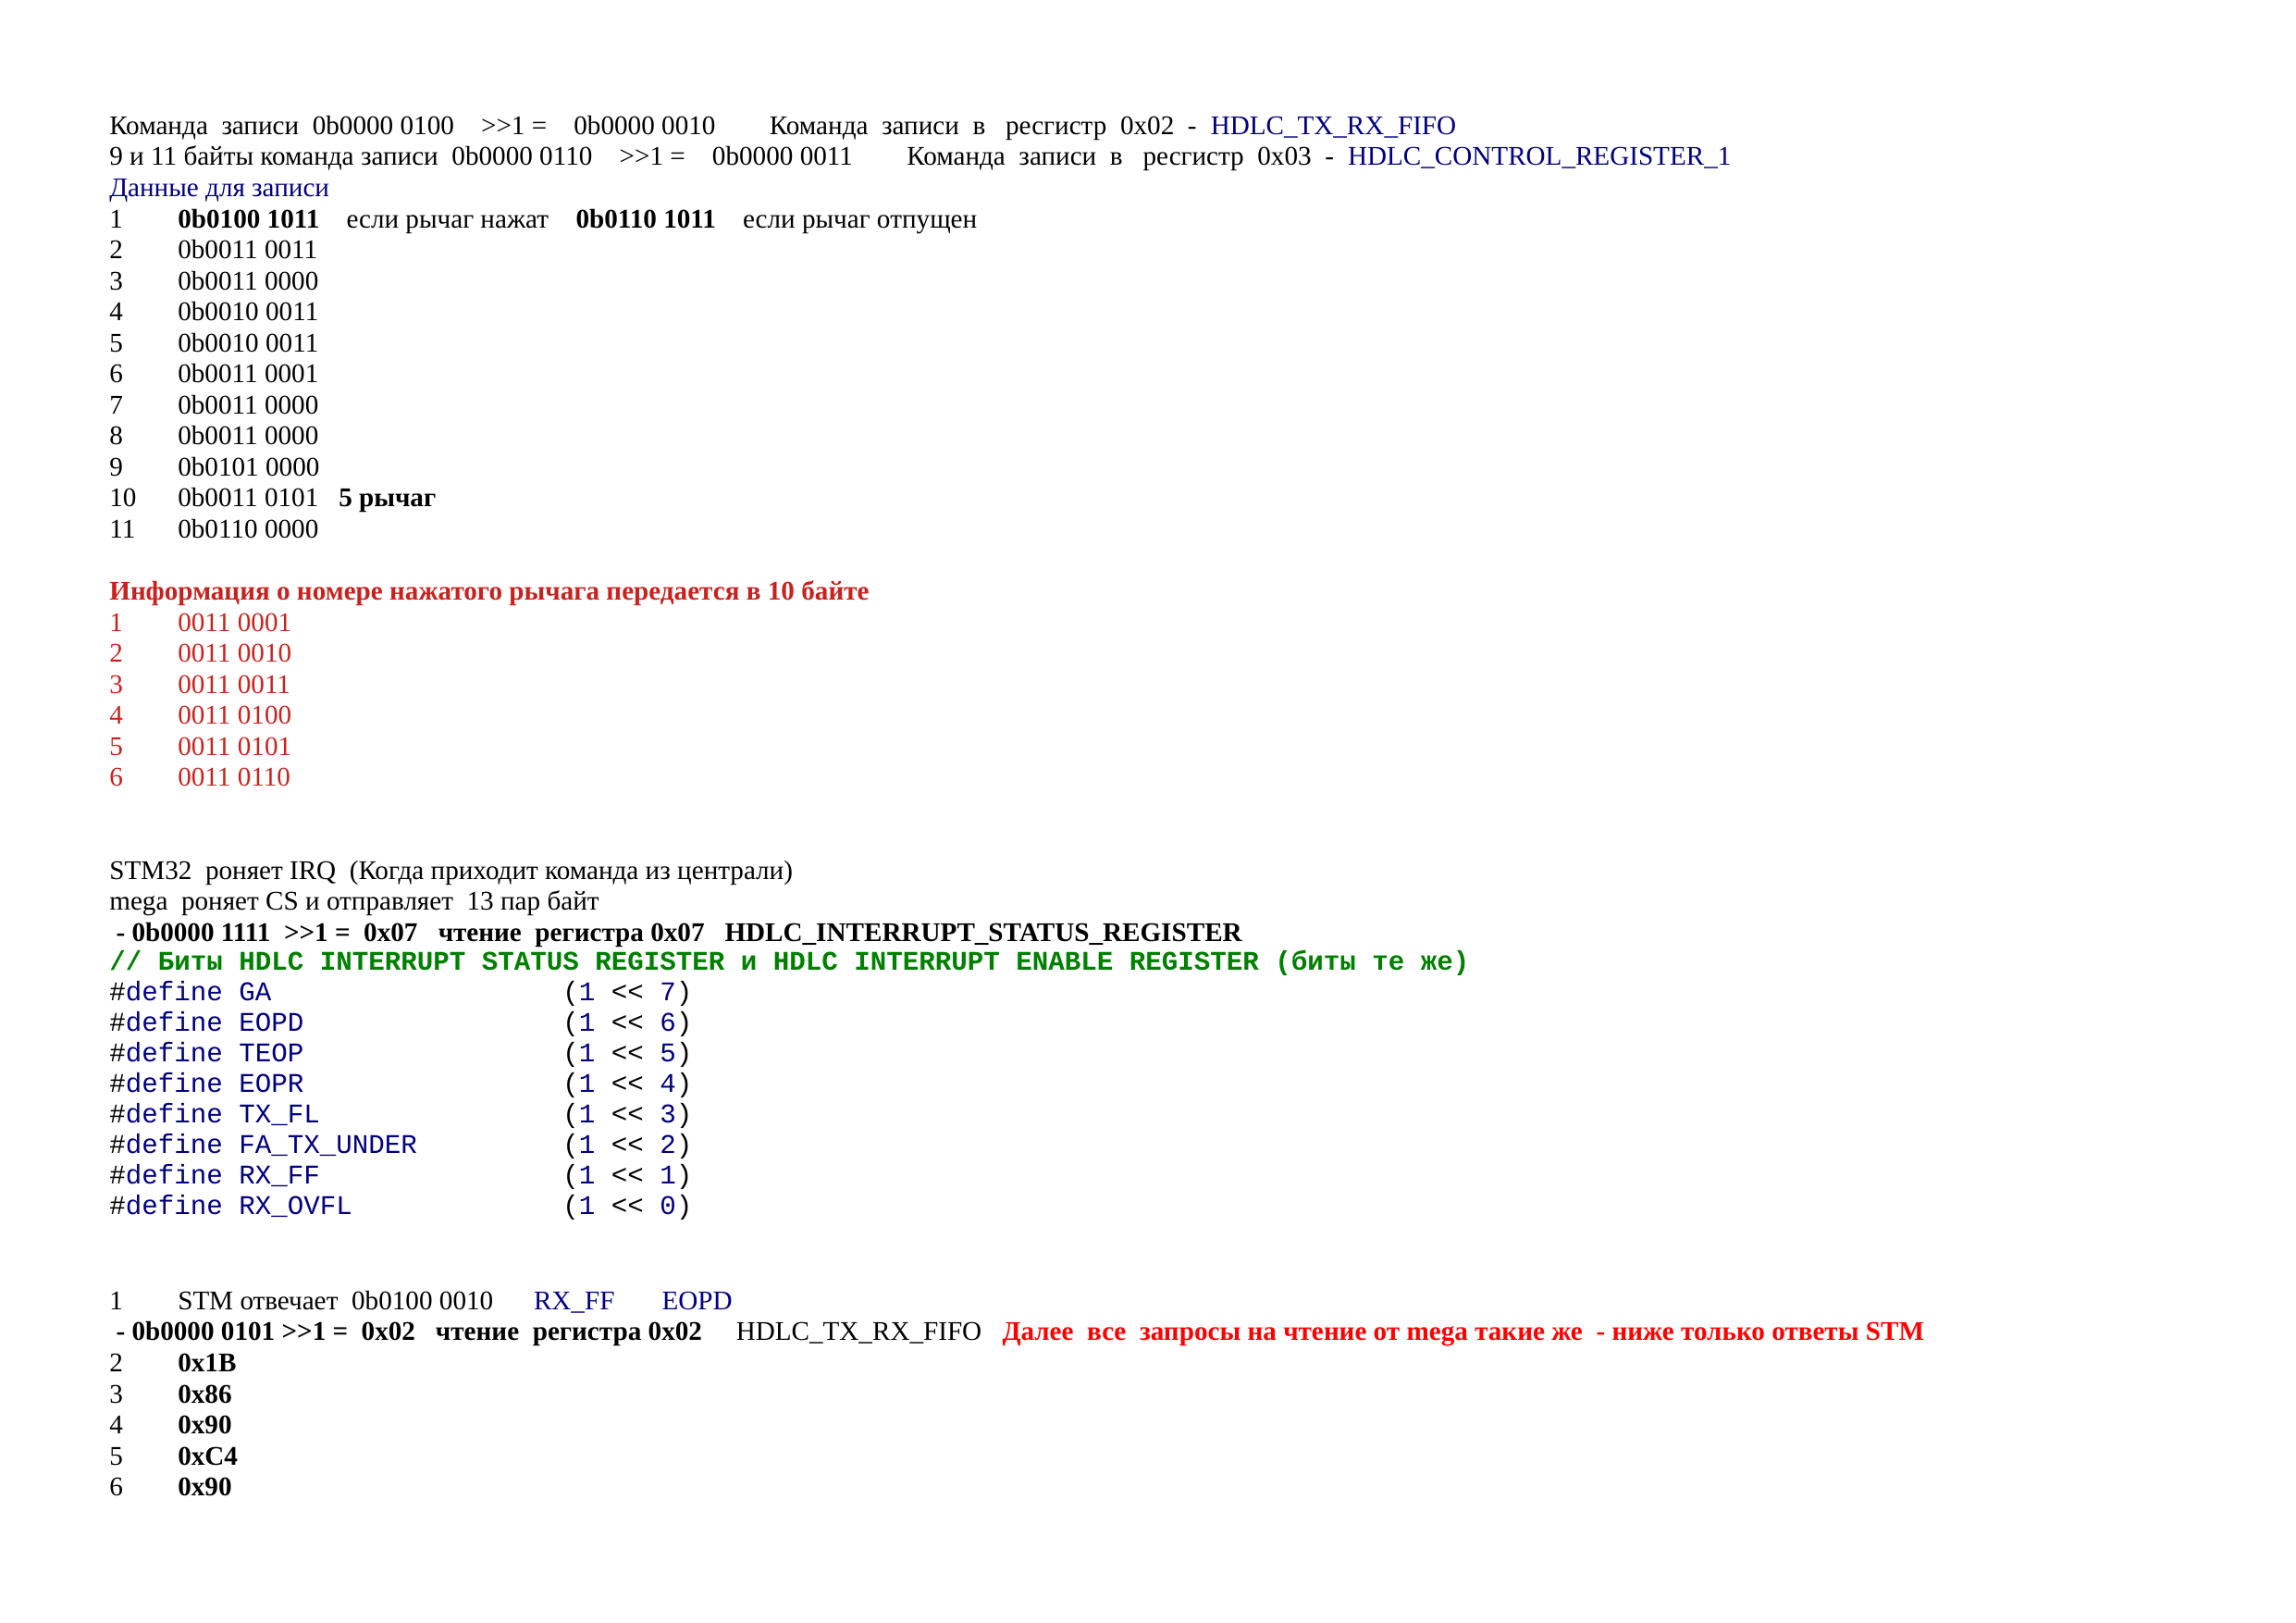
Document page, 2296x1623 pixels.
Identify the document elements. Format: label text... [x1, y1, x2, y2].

text 1 0b0100 1011 если рычаг нажат 0b0110 1011 если рычаг отпущен [109, 203, 2186, 233]
text 9 0b0101 0000 [109, 451, 2186, 482]
text 5 0xC4 [109, 1440, 2186, 1470]
text #define EOPR (1 << 4) [109, 1070, 2186, 1100]
text #define RX_OVFL (1 << 0) [109, 1192, 2186, 1222]
text Команда записи 0b0000 0100 >>1 = 0b0000 0010 Команда записи в ресгистр 0x02 - HDLC_TX_RX_FIFO [109, 109, 2186, 141]
text 1 STM отвечает 0b0100 0010 RX_FF EOPD [109, 1284, 2186, 1316]
text #define EOPD (1 << 6) [109, 1009, 2186, 1039]
text - 0b0000 1111 >>1 = 0x07 чтение регистра 0x07 HDLC_INTERRUPT_STATUS_REGISTER [109, 916, 2186, 948]
text 2 0x1B [109, 1346, 2186, 1378]
text #define FA_TX_UNDER (1 << 2) [109, 1131, 2186, 1161]
text 3 0x86 [109, 1378, 2186, 1408]
text 3 0011 0011 [109, 668, 2186, 699]
text 2 0011 0010 [109, 637, 2186, 668]
text 1 0011 0001 [109, 606, 2186, 637]
text 3 0b0011 0000 [109, 265, 2186, 295]
text - 0b0000 0101 >>1 = 0x02 чтение регистра 0x02 HDLC_TX_RX_FIFO Далее все запросы на чтение от mega такие же - ниже только ответы STM [109, 1316, 2186, 1346]
text Данные для записи [109, 171, 2186, 203]
text 8 0b0011 0000 [109, 419, 2186, 451]
text 2 0b0011 0011 [109, 233, 2186, 265]
text 9 и 11 байты команда записи 0b0000 0110 >>1 = 0b0000 0011 Команда записи в ресгистр 0x03 - HDLC_CONTROL_REGISTER_1 [109, 141, 2186, 171]
text 7 0b0011 0000 [109, 389, 2186, 419]
text #define RX_FF (1 << 1) [109, 1161, 2186, 1192]
text #define GA (1 << 7) [109, 978, 2186, 1009]
text 4 0011 0100 [109, 699, 2186, 730]
text 10 0b0011 0101 5 рычаг [109, 482, 2186, 513]
text 11 0b0110 0000 [109, 513, 2186, 544]
text 4 0x90 [109, 1408, 2186, 1440]
text #define TEOP (1 << 5) [109, 1039, 2186, 1070]
text 6 0011 0110 [109, 761, 2186, 792]
text 5 0b0010 0011 [109, 327, 2186, 357]
text #define TX_FL (1 << 3) [109, 1100, 2186, 1131]
text STM32 роняет IRQ (Когда приходит команда из централи) [109, 854, 2186, 886]
text Информация о номере нажатого рычага передается в 10 байте [109, 575, 2186, 606]
text // Биты HDLC INTERRUPT STATUS REGISTER и HDLC INTERRUPT ENABLE REGISTER (биты те же) [109, 948, 2186, 978]
text 5 0011 0101 [109, 730, 2186, 761]
text mega роняет CS и отправляет 13 пар байт [109, 886, 2186, 916]
text 6 0b0011 0001 [109, 357, 2186, 389]
text 6 0x90 [109, 1470, 2186, 1502]
text 4 0b0010 0011 [109, 295, 2186, 327]
